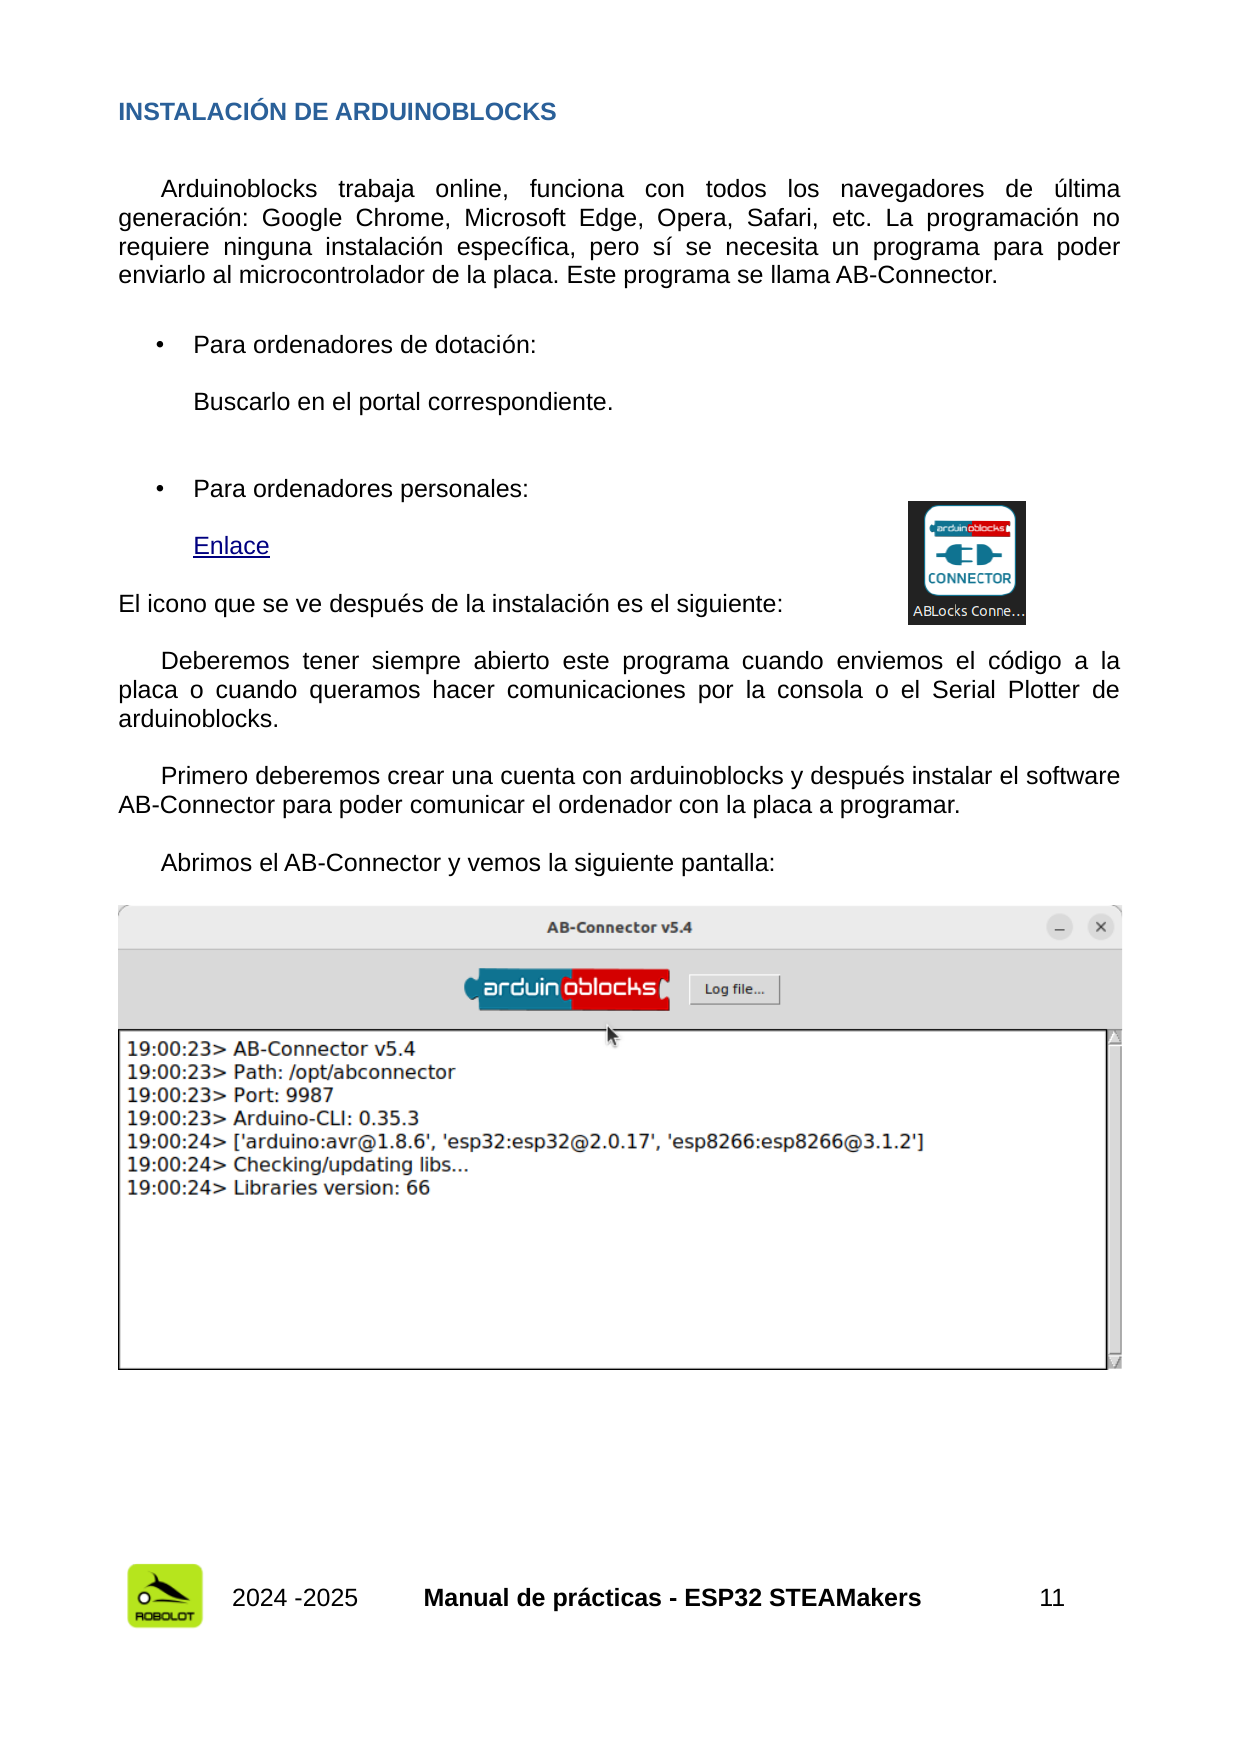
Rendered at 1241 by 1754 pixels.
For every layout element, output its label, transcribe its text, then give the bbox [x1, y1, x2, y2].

list Enlace [156, 531, 908, 560]
list Buscarlo en el portal correspondiente. [156, 387, 1122, 416]
text Primero deberemos crear una cuenta con arduinoblocks y después instalar el software AB-Connector para poder comunicar el ordenador con la placa a programar. [118, 761, 1122, 819]
picture [126, 1563, 205, 1631]
text Abrimos el AB-Connector y vemos la siguiente pantalla: [118, 847, 1122, 876]
picture [908, 501, 1026, 625]
subtitle INSTALACIÓN DE ARDUINOBLOCKS [118, 97, 1122, 125]
list Para ordenadores de dotación: [156, 330, 1122, 359]
text El icono que se ve después de la instalación es el siguiente: [118, 589, 908, 617]
list Para ordenadores personales: [156, 474, 1122, 502]
picture [118, 905, 1123, 1370]
list [1026, 531, 1122, 560]
text Arduinoblocks trabaja online, funciona con todos los navegadores de última generación: Google Chrome, Microsoft Edge, Opera, Safari, etc. La programación no requiere ninguna instalación específica, pero sí se necesita un programa para poder enviarlo al microcontrolador de la placa. Este programa se llama AB-Connector. [118, 174, 1122, 289]
text Deberemos tener siempre abierto este programa cuando enviemos el código a la placa o cuando queramos hacer comunicaciones por la consola o el Serial Plotter de arduinoblocks. [118, 646, 1122, 732]
text [1026, 589, 1122, 617]
